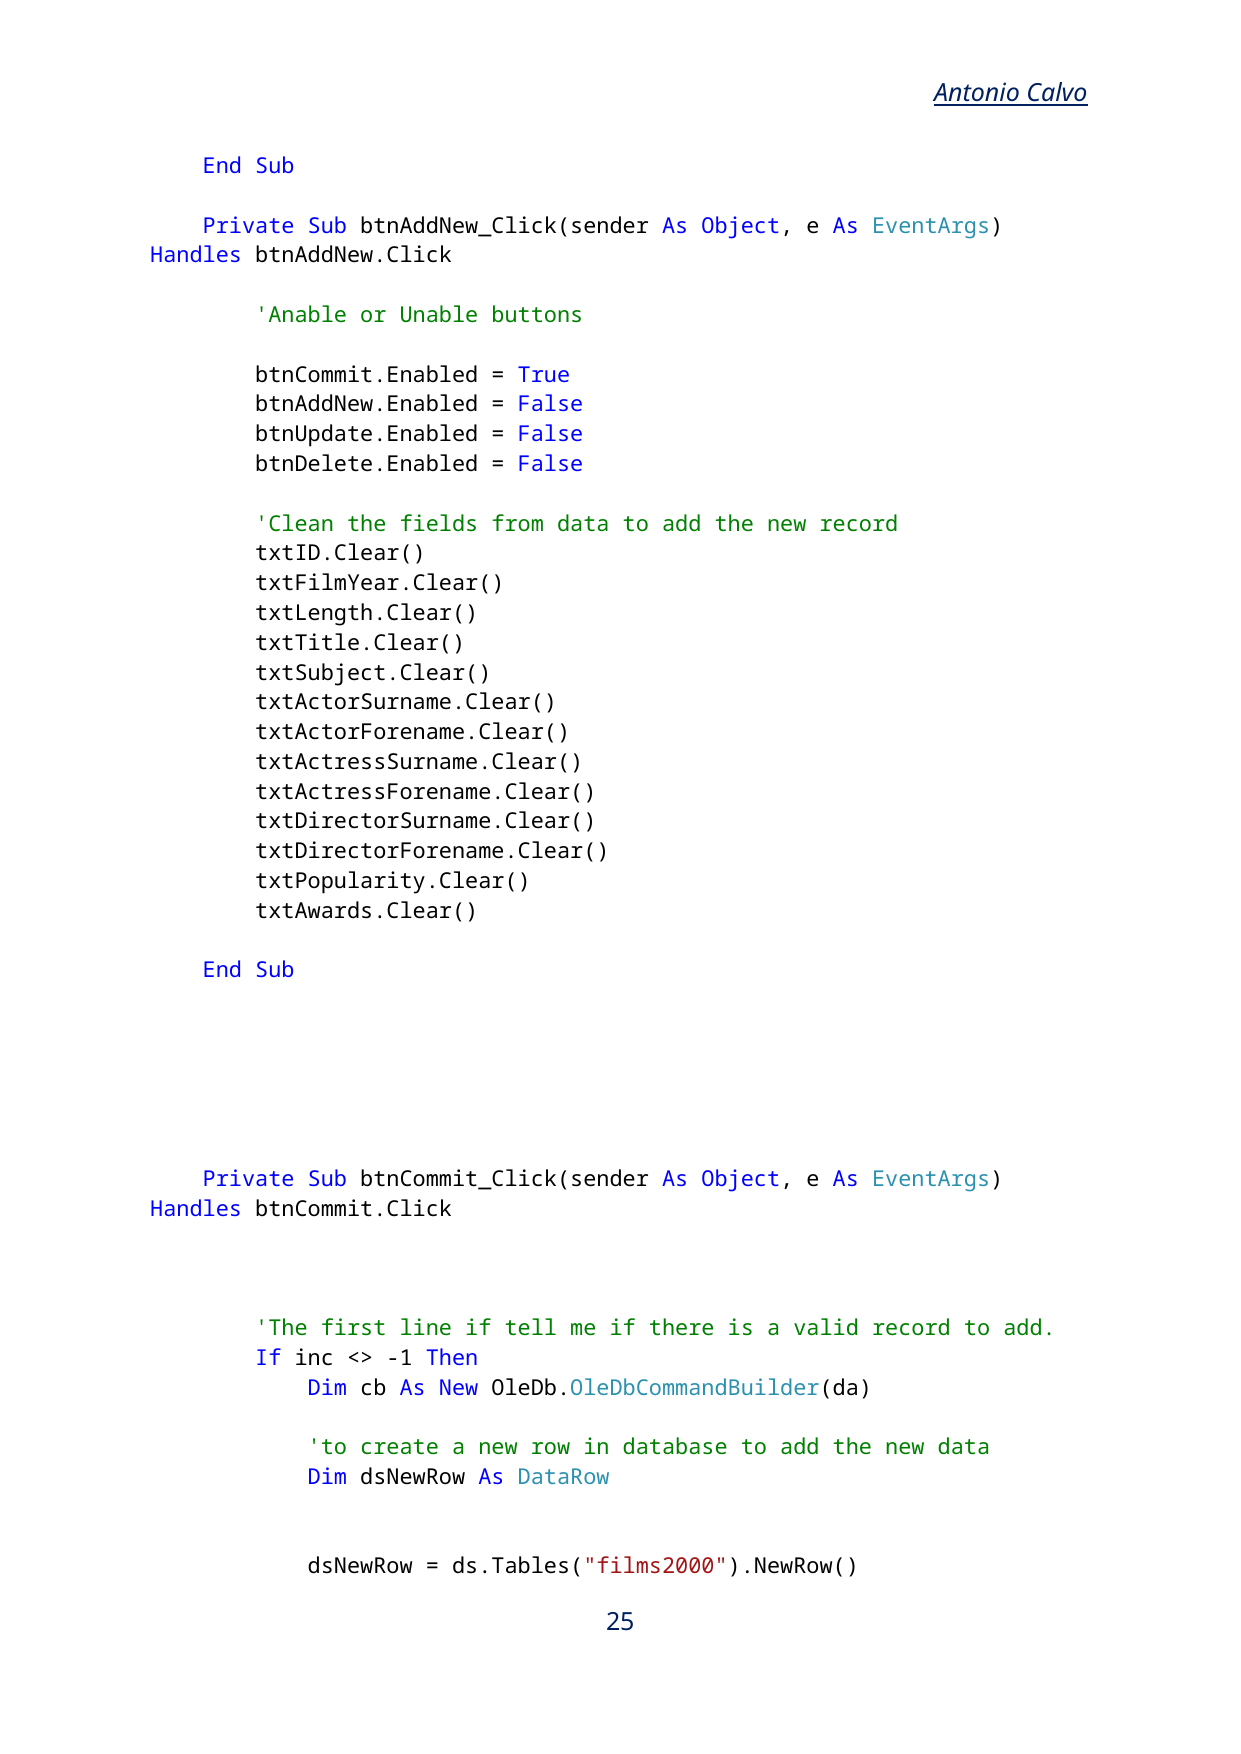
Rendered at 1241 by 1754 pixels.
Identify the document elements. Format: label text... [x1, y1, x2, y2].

text btnCommit.Enabled = True [150, 358, 1090, 388]
text txtDirectorSurname.Clear() [150, 805, 1090, 835]
text If inc <> -1 Then [150, 1342, 1090, 1371]
text 'Anable or Unable buttons [150, 299, 1090, 329]
text txtTitle.Clear() [150, 627, 1090, 656]
text txtFilmYear.Clear() [150, 567, 1090, 597]
text 'to create a new row in database to add the new data [150, 1431, 1090, 1461]
text txtActressSurname.Clear() [150, 746, 1090, 776]
text txtActressForename.Clear() [150, 776, 1090, 805]
text txtID.Clear() [150, 537, 1090, 567]
text 'Clean the fields from data to add the new record [150, 507, 1090, 537]
text txtActorSurname.Clear() [150, 686, 1090, 716]
text txtLength.Clear() [150, 597, 1090, 627]
text btnUpdate.Enabled = False [150, 418, 1090, 448]
text Private Sub btnAddNew_Click(sender As Object, e As EventArgs) Handles btnAddNew.Click [150, 209, 1090, 269]
text txtSubject.Clear() [150, 656, 1090, 686]
text txtActorForename.Clear() [150, 716, 1090, 746]
text End Sub [150, 954, 1090, 984]
text Private Sub btnCommit_Click(sender As Object, e As EventArgs) Handles btnCommit.Click [150, 1163, 1090, 1222]
text Dim cb As New OleDb.OleDbCommandBuilder(da) [150, 1371, 1090, 1401]
text txtDirectorForename.Clear() [150, 835, 1090, 865]
text txtAwards.Clear() [150, 895, 1090, 924]
text Dim dsNewRow As DataRow [150, 1461, 1090, 1491]
text btnAddNew.Enabled = False [150, 388, 1090, 418]
text btnDelete.Enabled = False [150, 448, 1090, 478]
text 'The first line if tell me if there is a valid record to add. [150, 1312, 1090, 1342]
text End Sub [150, 150, 1090, 180]
text dsNewRow = ds.Tables("films2000").NewRow() [150, 1550, 1090, 1580]
text txtPopularity.Clear() [150, 865, 1090, 895]
